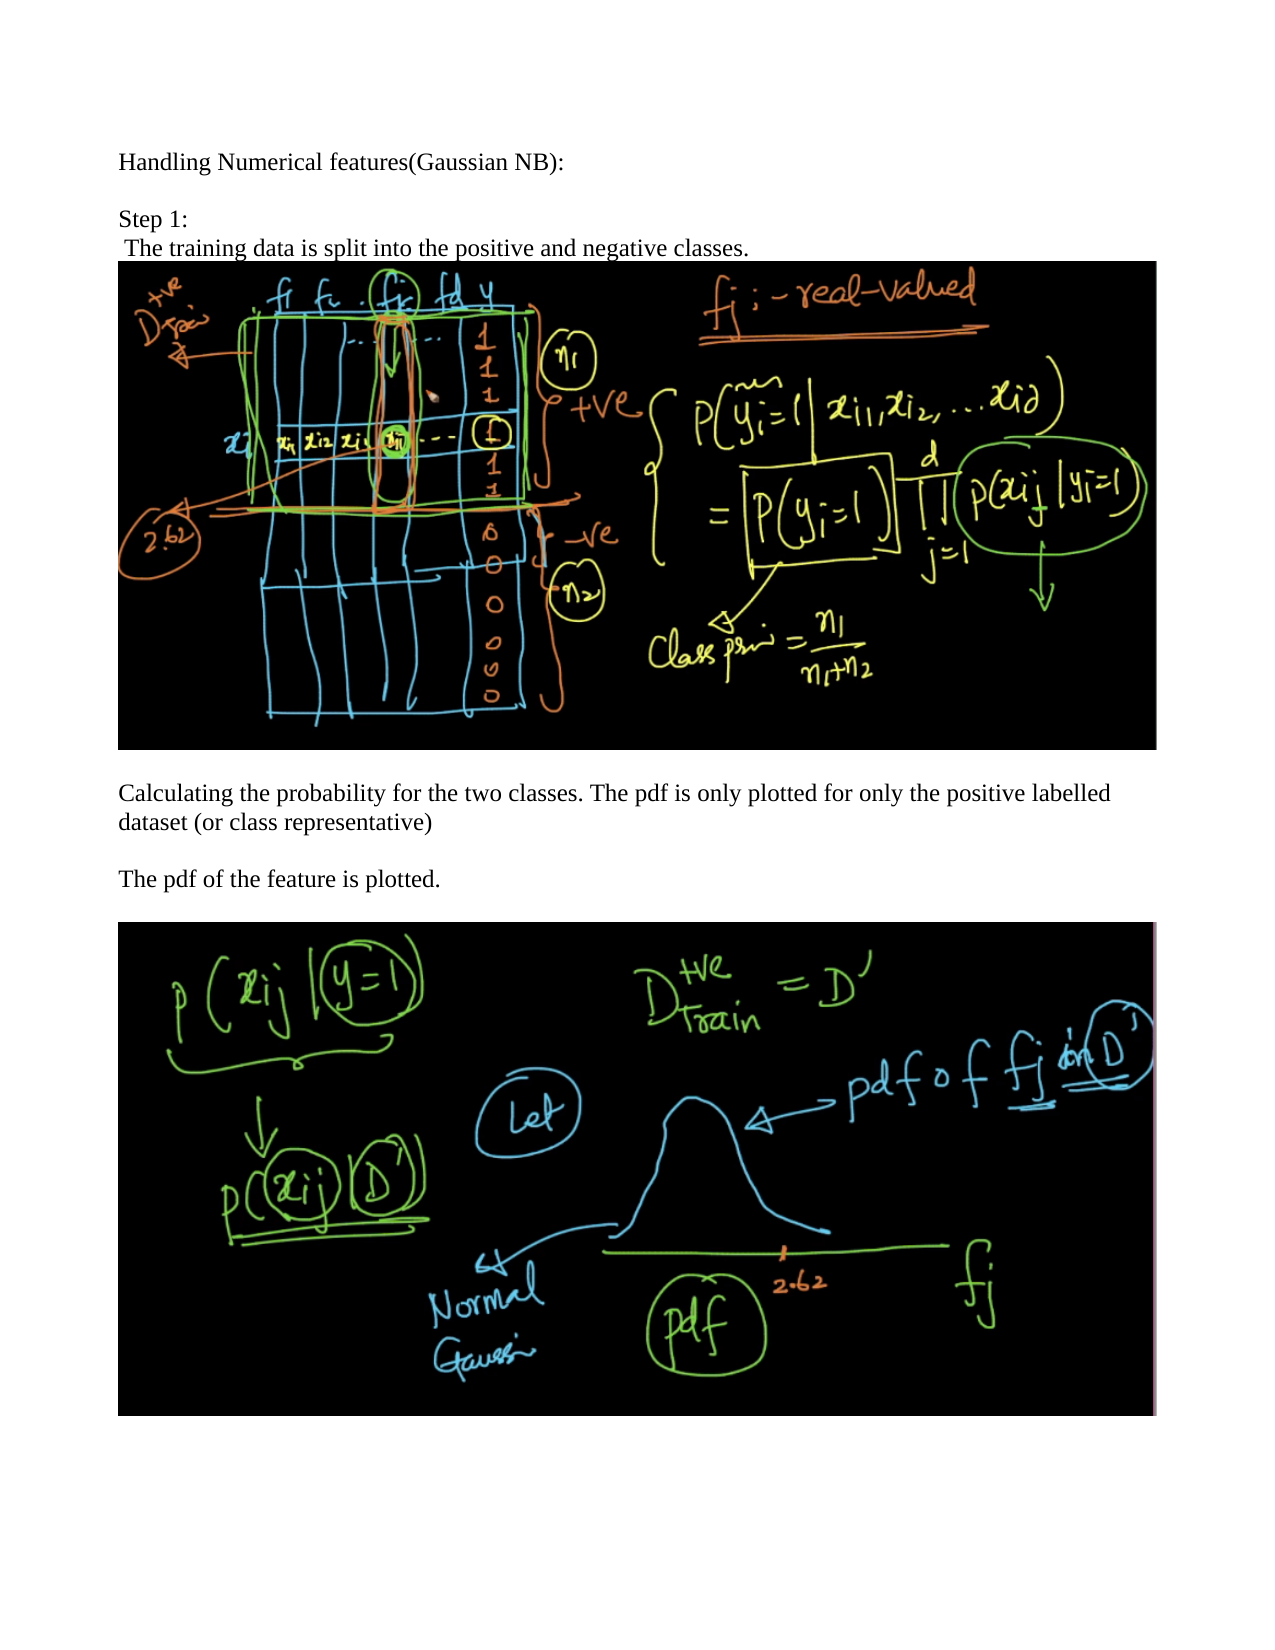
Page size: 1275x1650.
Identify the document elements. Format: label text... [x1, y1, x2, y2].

text The pdf of the feature is plotted. [118, 864, 1157, 893]
text Step 1: [118, 204, 1157, 233]
text Calculating the probability for the two classes. The pdf is only plotted for only the positive labelled dataset (or class representative) [118, 778, 1157, 836]
picture [118, 922, 1157, 1416]
picture [118, 261, 1157, 750]
text The training data is split into the positive and negative classes. [118, 233, 1157, 261]
text Handling Numerical features(Gaussian NB): [118, 147, 1157, 176]
